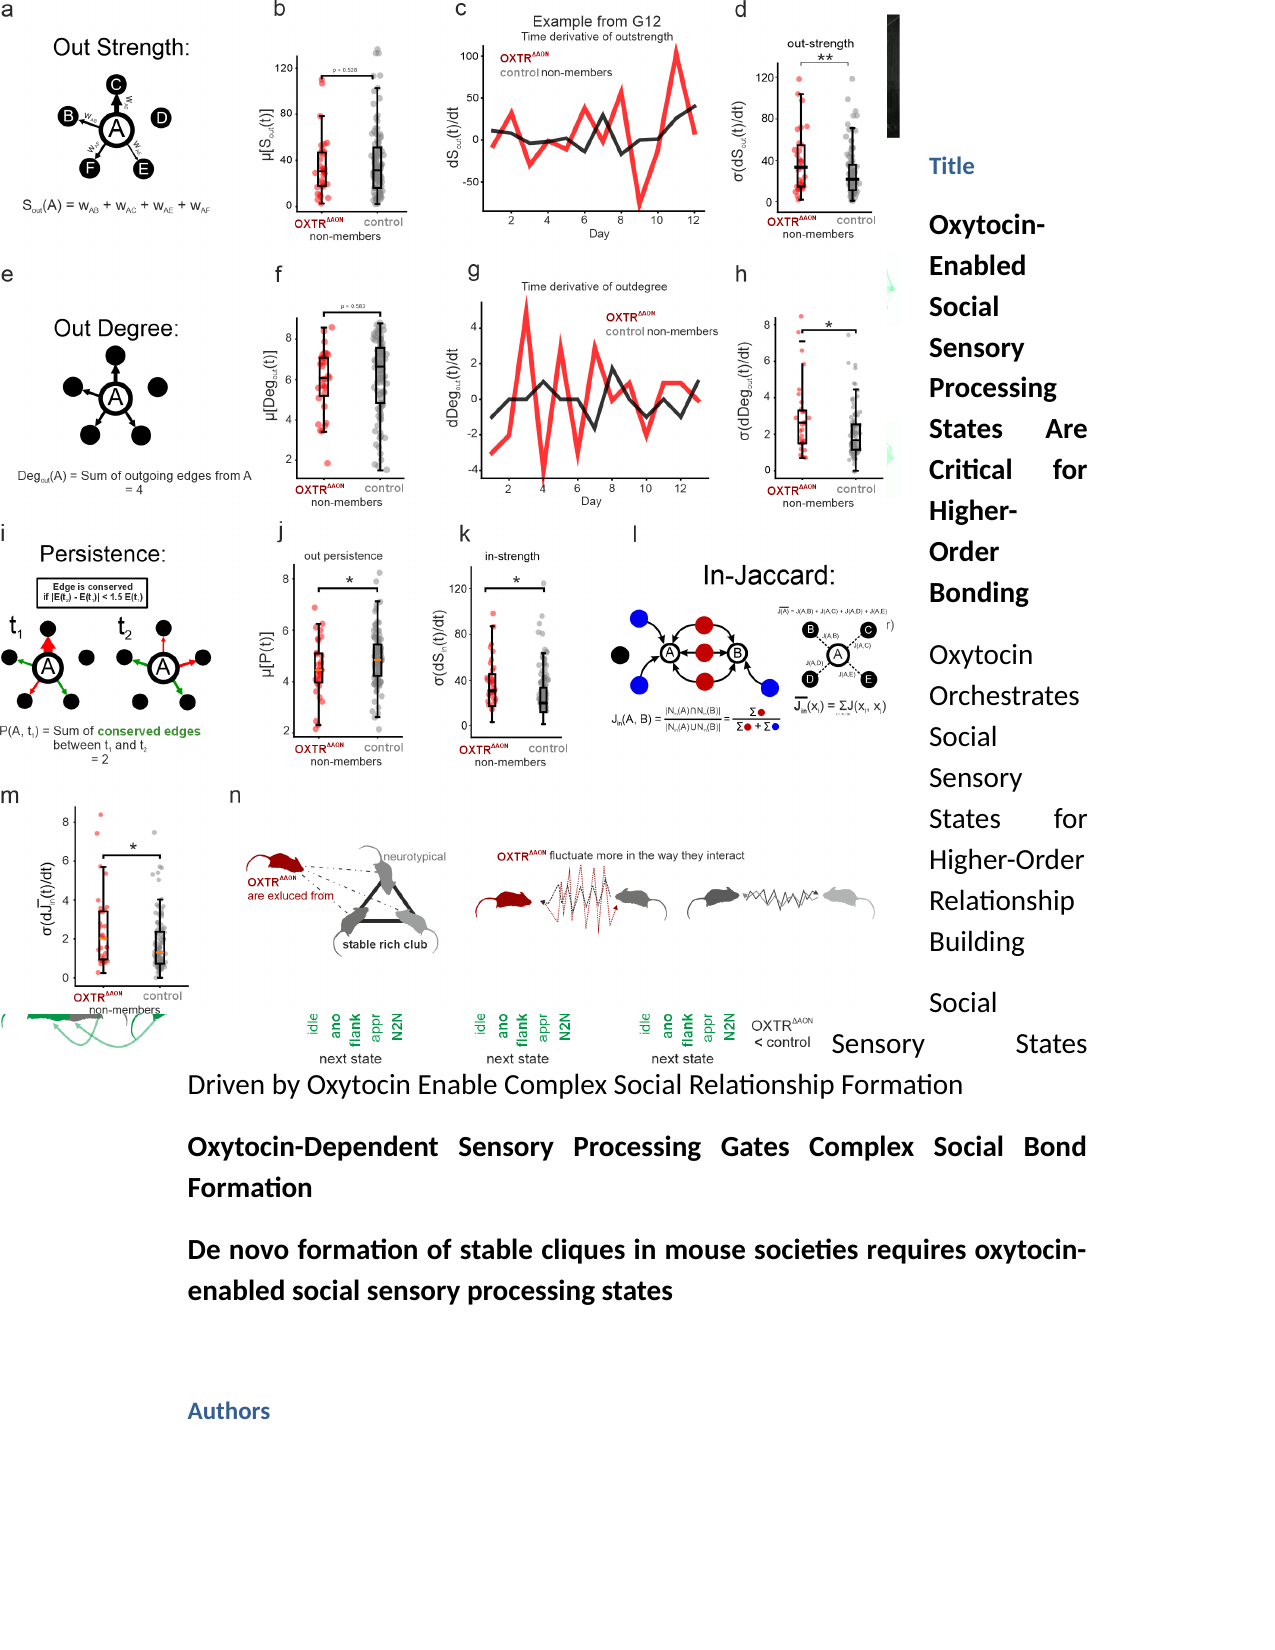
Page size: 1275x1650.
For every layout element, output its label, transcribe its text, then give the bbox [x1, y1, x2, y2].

text Social Sensory States Driven by Oxytocin Enable Complex Social Relationship Formation [187, 984, 1087, 1102]
text Oxytocin Orchestrates Social Sensory States for Higher-Order Relationship Building [929, 636, 1087, 958]
text Authors [187, 1395, 1087, 1426]
picture [0, 0, 929, 1064]
text Oxytocin-Enabled Social Sensory Processing States Are Critical for Higher-Order Bonding [929, 206, 1087, 610]
text De novo formation of stable cliques in mouse societies requires oxytocin-enabled social sensory processing states [187, 1231, 1087, 1307]
text Oxytocin-Dependent Sensory Processing Gates Complex Social Bond Formation [187, 1128, 1087, 1204]
text Title [929, 150, 1087, 181]
